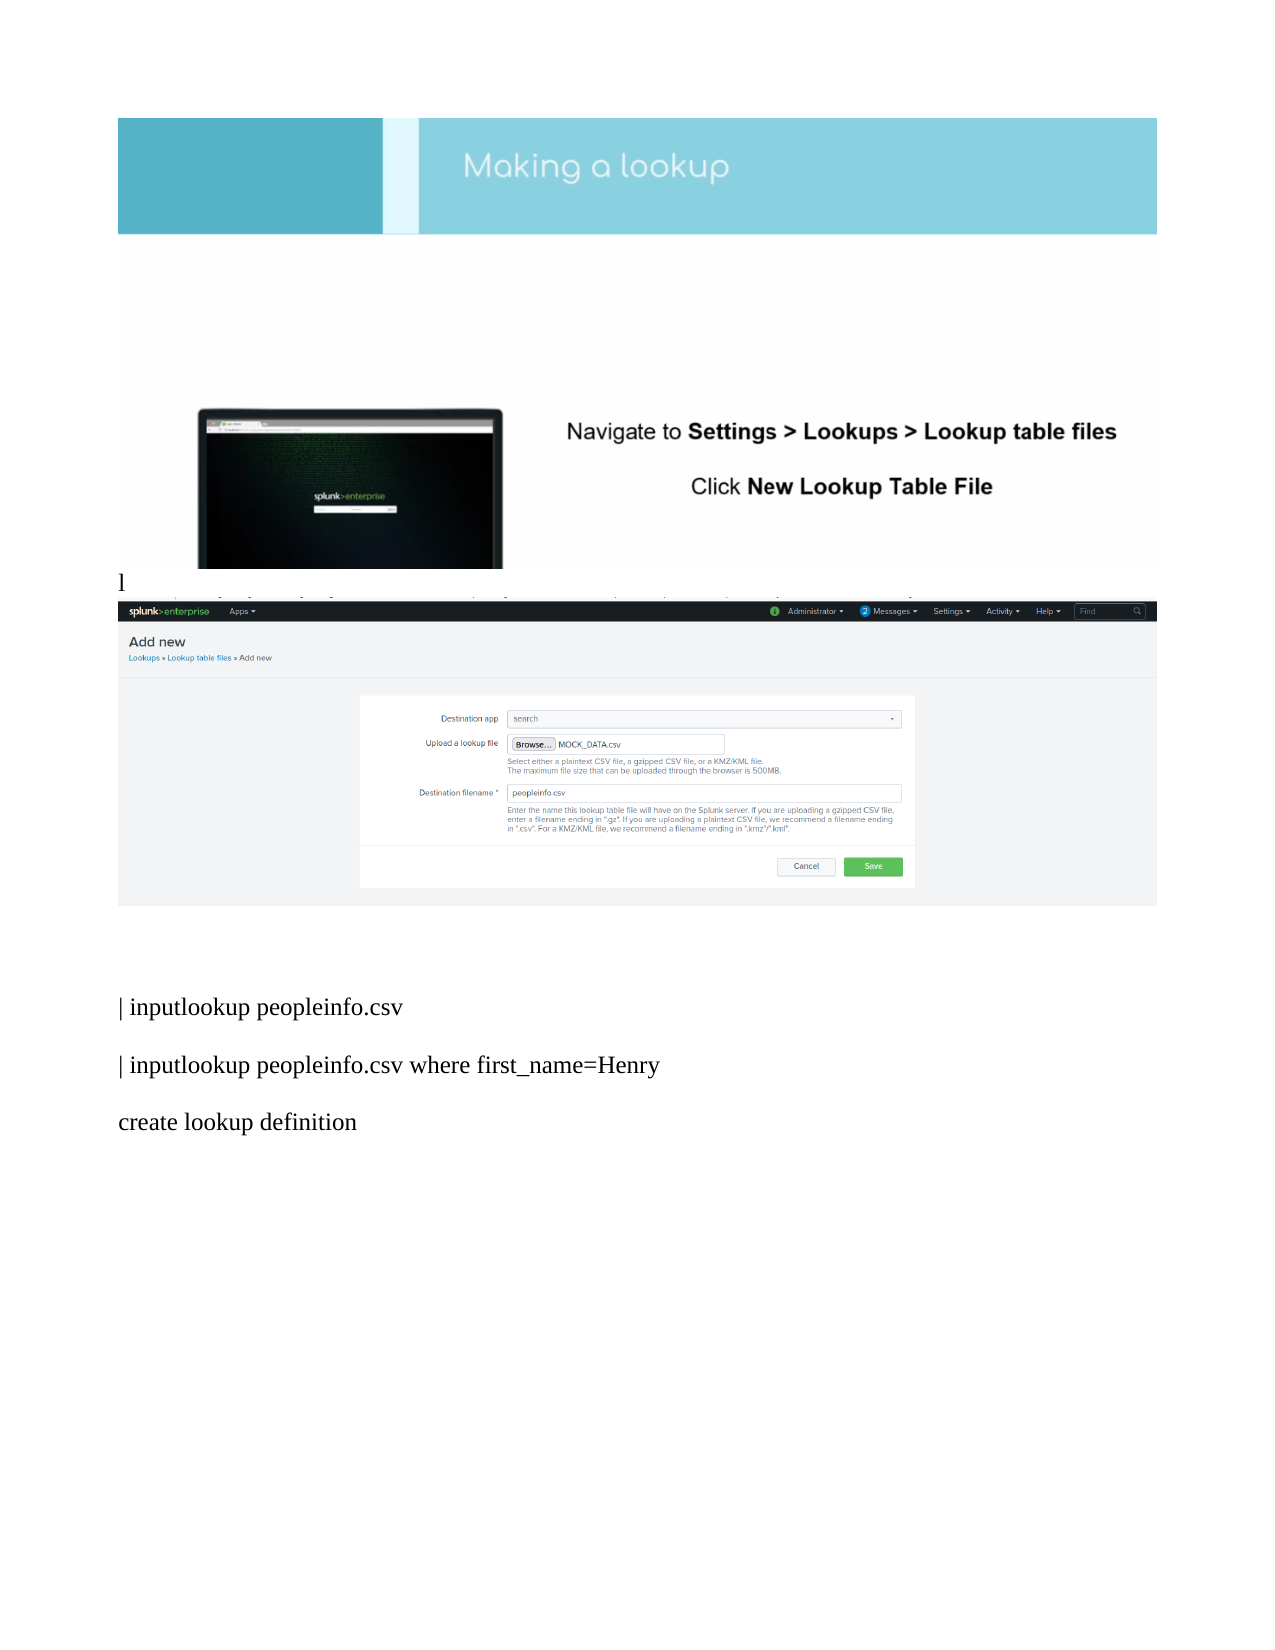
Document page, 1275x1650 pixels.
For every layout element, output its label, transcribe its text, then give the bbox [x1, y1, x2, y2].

text | inputlookup peopleinfo.csv where first_name=Henry [118, 1050, 1157, 1078]
text l [118, 569, 1157, 597]
picture [118, 597, 1157, 906]
text create lookup definition [118, 1107, 1157, 1136]
picture [118, 118, 1157, 569]
text | inputlookup peopleinfo.csv [118, 992, 1157, 1021]
